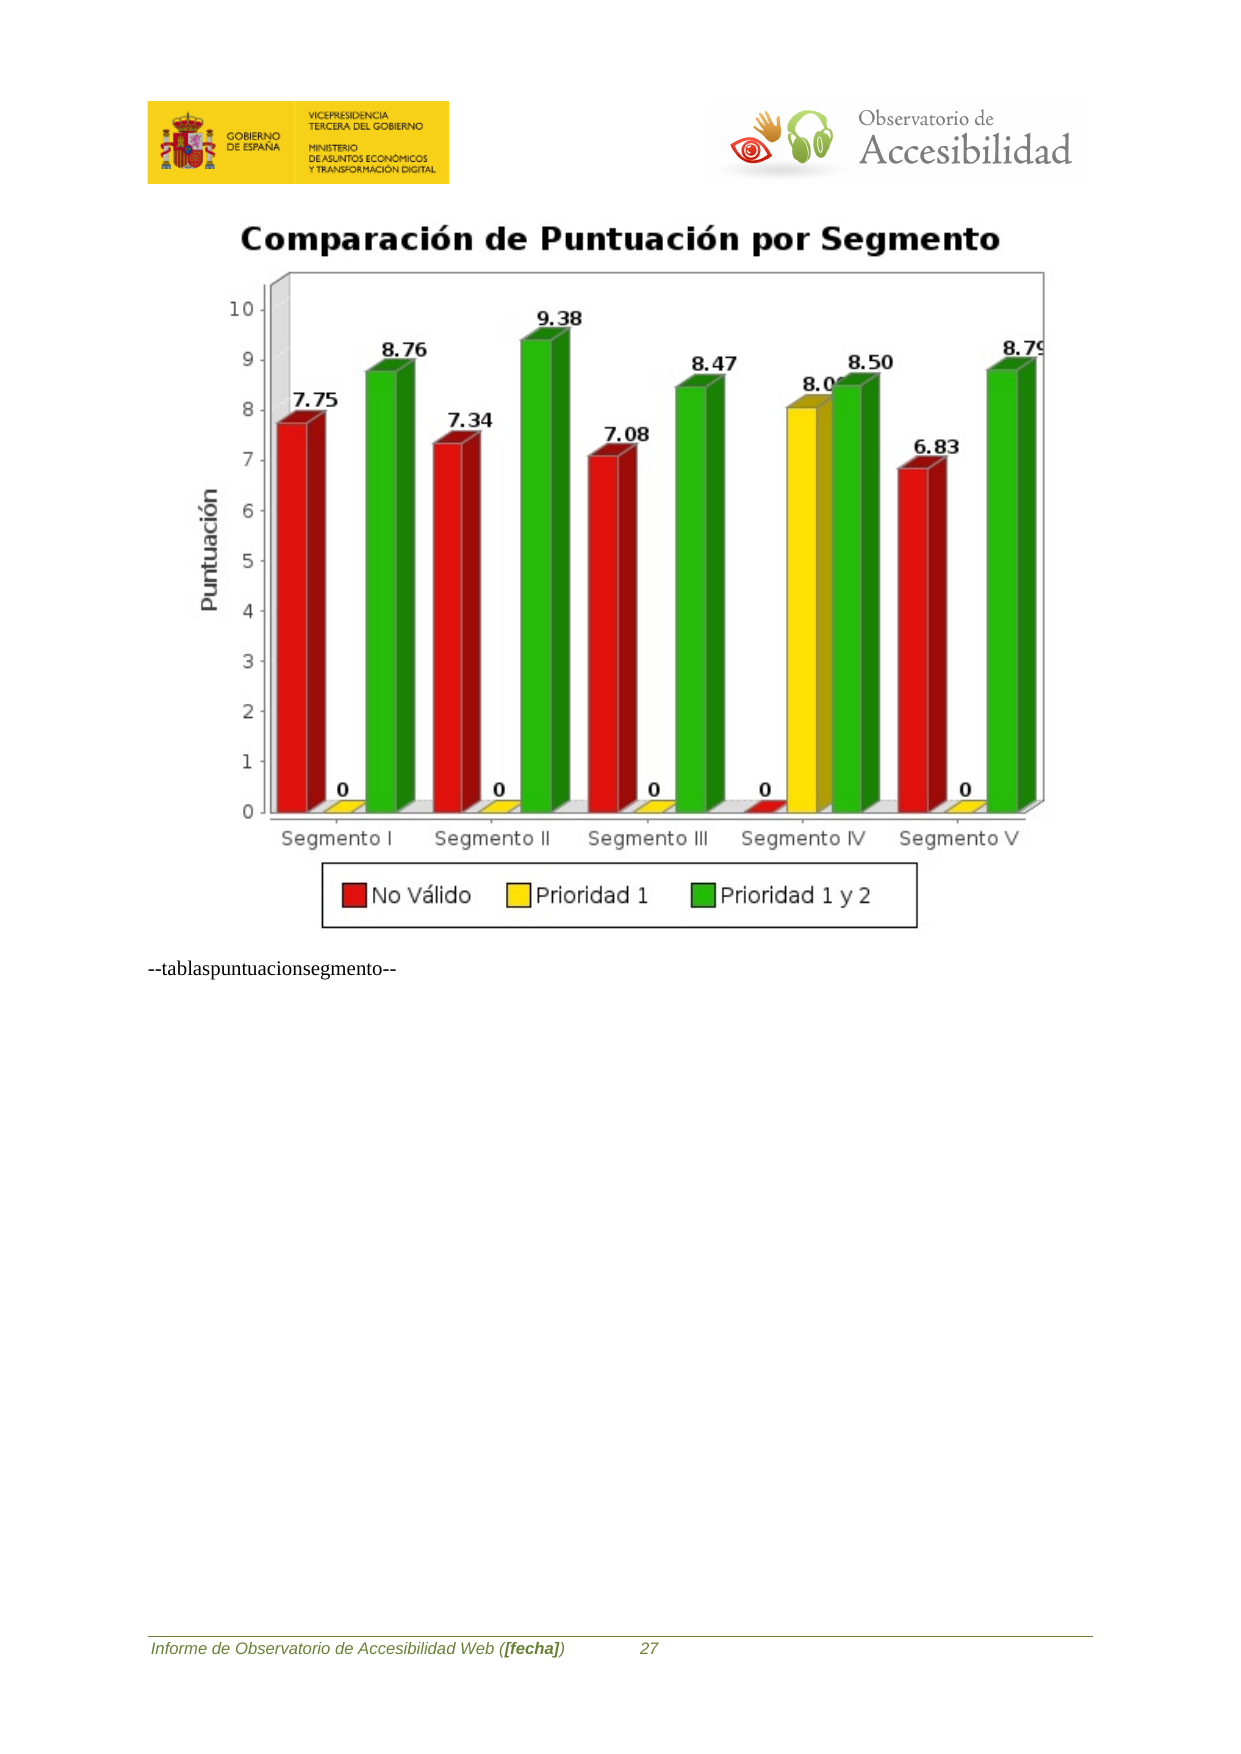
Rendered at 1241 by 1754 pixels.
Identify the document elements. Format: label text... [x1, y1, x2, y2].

picture [147, 101, 450, 184]
picture [710, 101, 1086, 184]
text --tablaspuntuacionsegmento-- [148, 956, 1092, 980]
picture [178, 219, 1062, 930]
